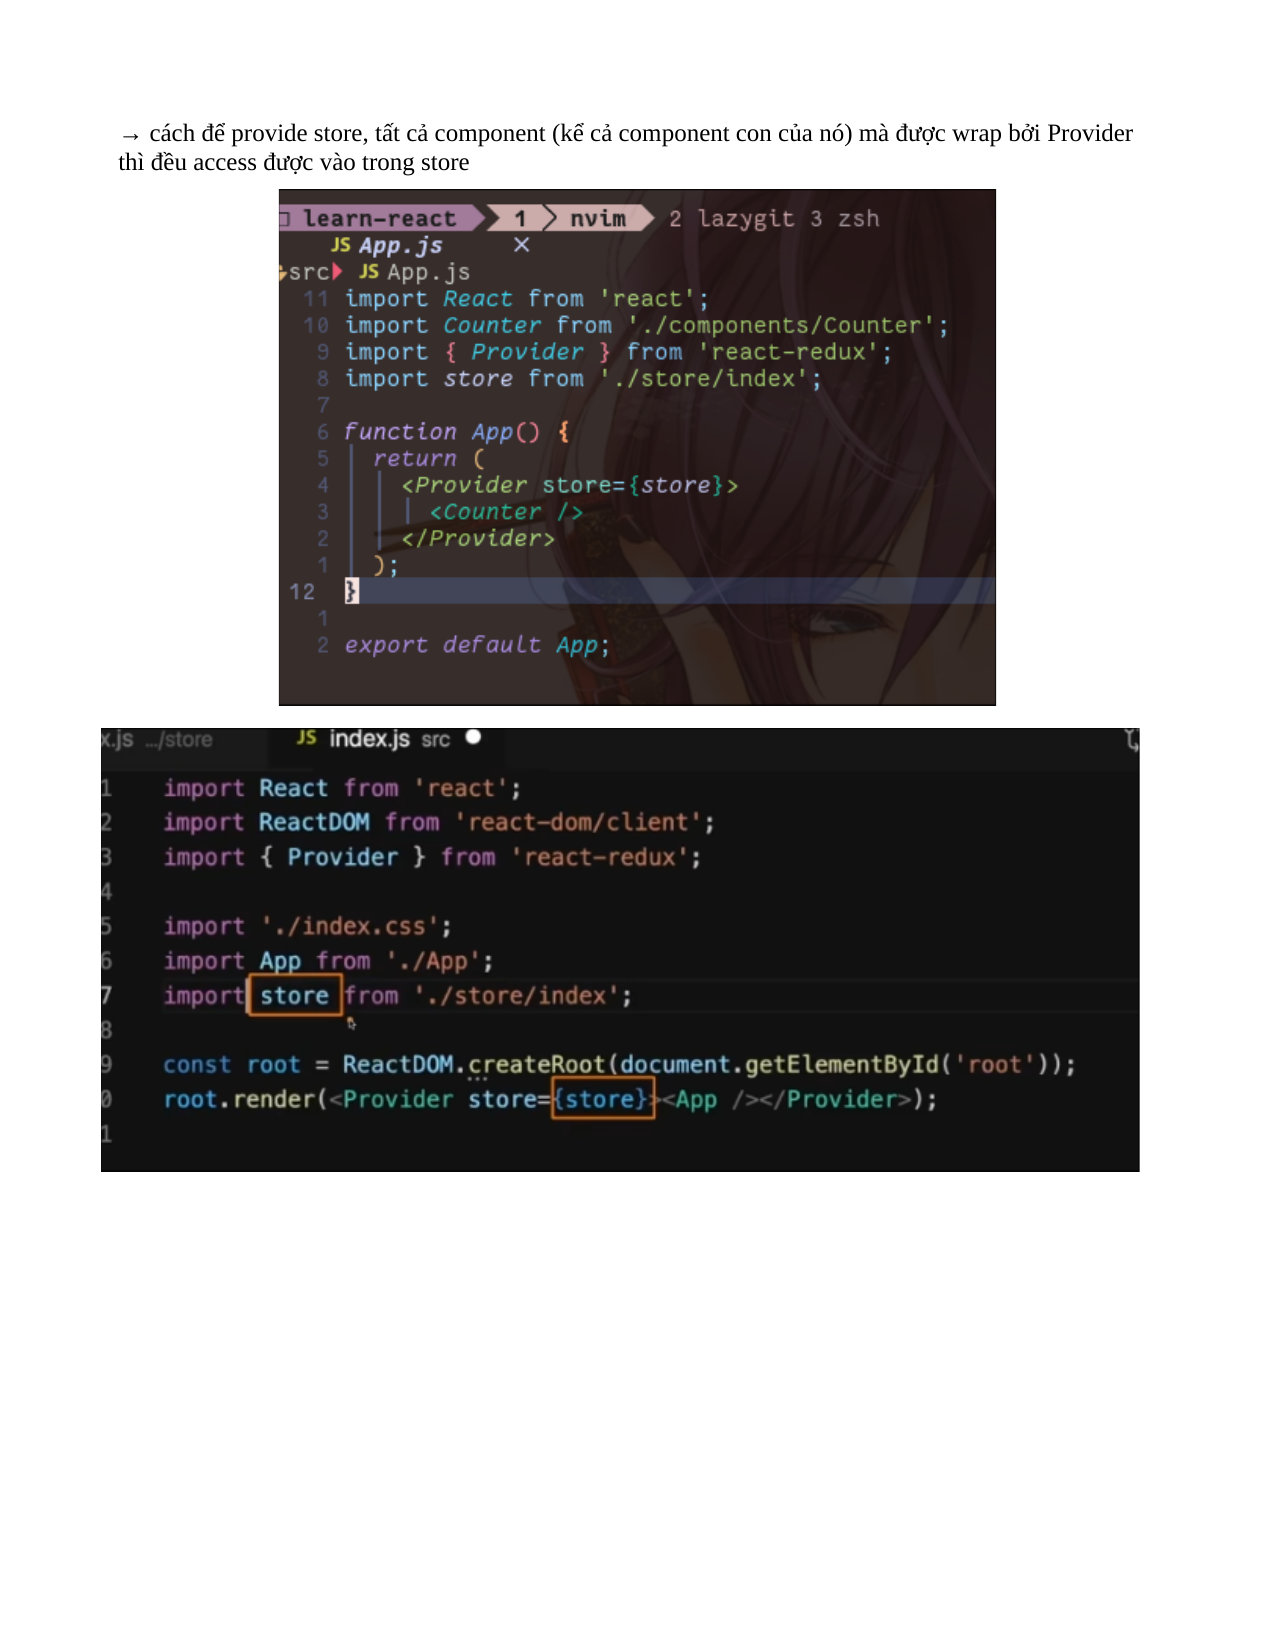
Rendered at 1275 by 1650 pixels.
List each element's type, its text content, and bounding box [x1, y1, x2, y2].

text → cách để provide store, tất cả component (kể cả component con của nó) mà được wrap bởi Provider thì đều access được vào trong store [118, 118, 1157, 176]
picture [101, 728, 1140, 1172]
picture [278, 189, 997, 706]
